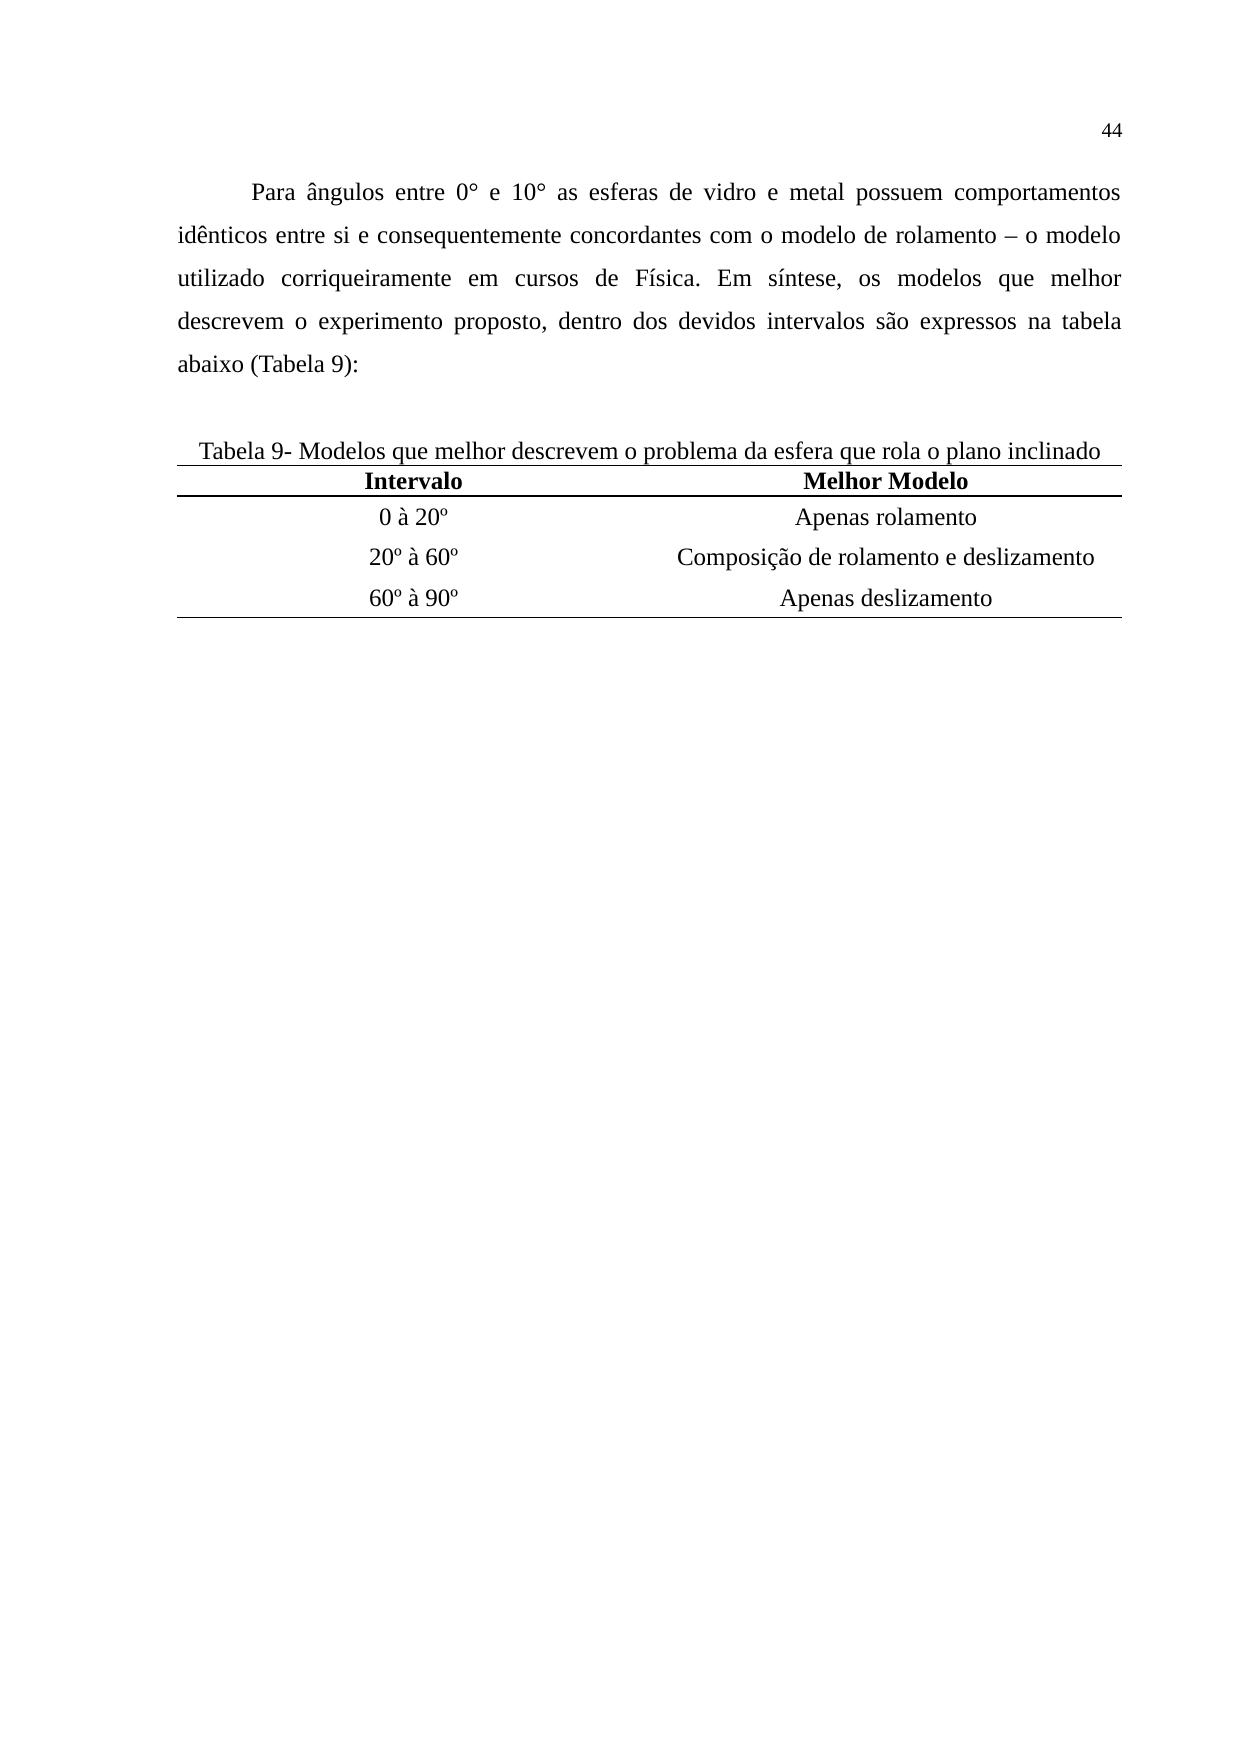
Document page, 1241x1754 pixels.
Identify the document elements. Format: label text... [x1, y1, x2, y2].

table_header Melhor Modelo [650, 466, 1122, 495]
table_cell Apenas deslizamento [650, 577, 1122, 617]
text Para ângulos entre 0° e 10° as esferas de vidro e metal possuem comportamentos idênticos entre si e consequentemente concordantes com o modelo de rolamento – o modelo utilizado corriqueiramente em cursos de Física. Em síntese, os modelos que melhor descrevem o experimento proposto, dentro dos devidos intervalos são expressos na tabela abaixo (Tabela 9): [177, 177, 1122, 378]
table_cell Composição de rolamento e deslizamento [650, 537, 1122, 577]
table_cell 20º à 60º [177, 537, 649, 577]
table_cell 0 à 20º [177, 497, 649, 537]
text Tabela 9- Modelos que melhor descrevem o problema da esfera que rola o plano inclinado [177, 436, 1122, 464]
table_cell Apenas rolamento [650, 497, 1122, 537]
table_cell 60º à 90º [177, 577, 649, 617]
table_header Intervalo [177, 466, 649, 495]
